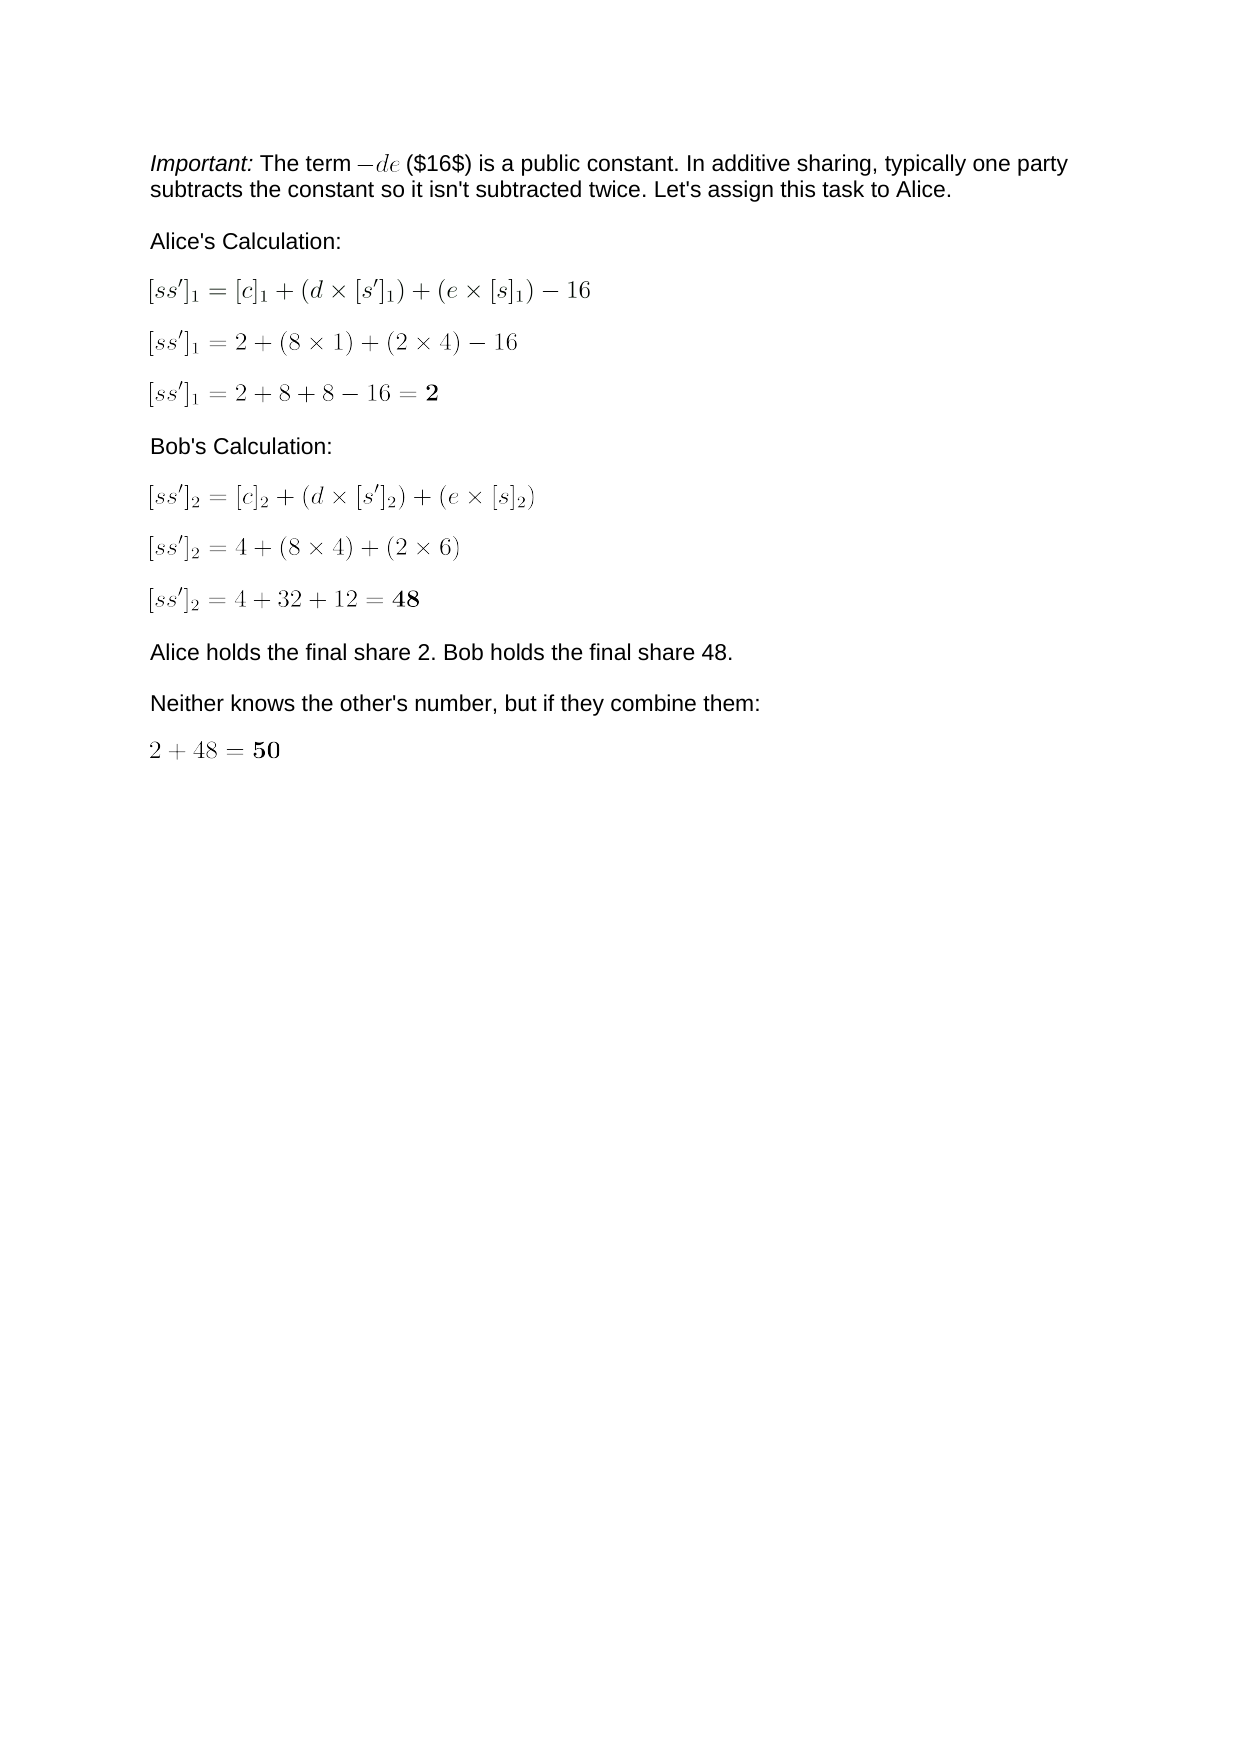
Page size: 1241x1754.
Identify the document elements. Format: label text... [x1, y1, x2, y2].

picture [150, 484, 534, 510]
text Bob's Calculation: [150, 433, 1090, 459]
picture [150, 381, 438, 407]
picture [150, 279, 590, 304]
text Neither knows the other's number, but if they combine them: [150, 690, 1090, 716]
text Alice's Calculation: [150, 228, 1090, 254]
picture [150, 587, 419, 613]
picture [150, 741, 280, 760]
picture [150, 330, 517, 356]
text Alice holds the final share 2. Bob holds the final share 48. [150, 638, 1090, 665]
picture [150, 535, 459, 561]
picture [357, 154, 400, 172]
text Important: The term ($16$) is a public constant. In additive sharing, typically one party subtracts the constant so it isn't subtracted twice. Let's assign this task to Alice. [150, 150, 1090, 203]
